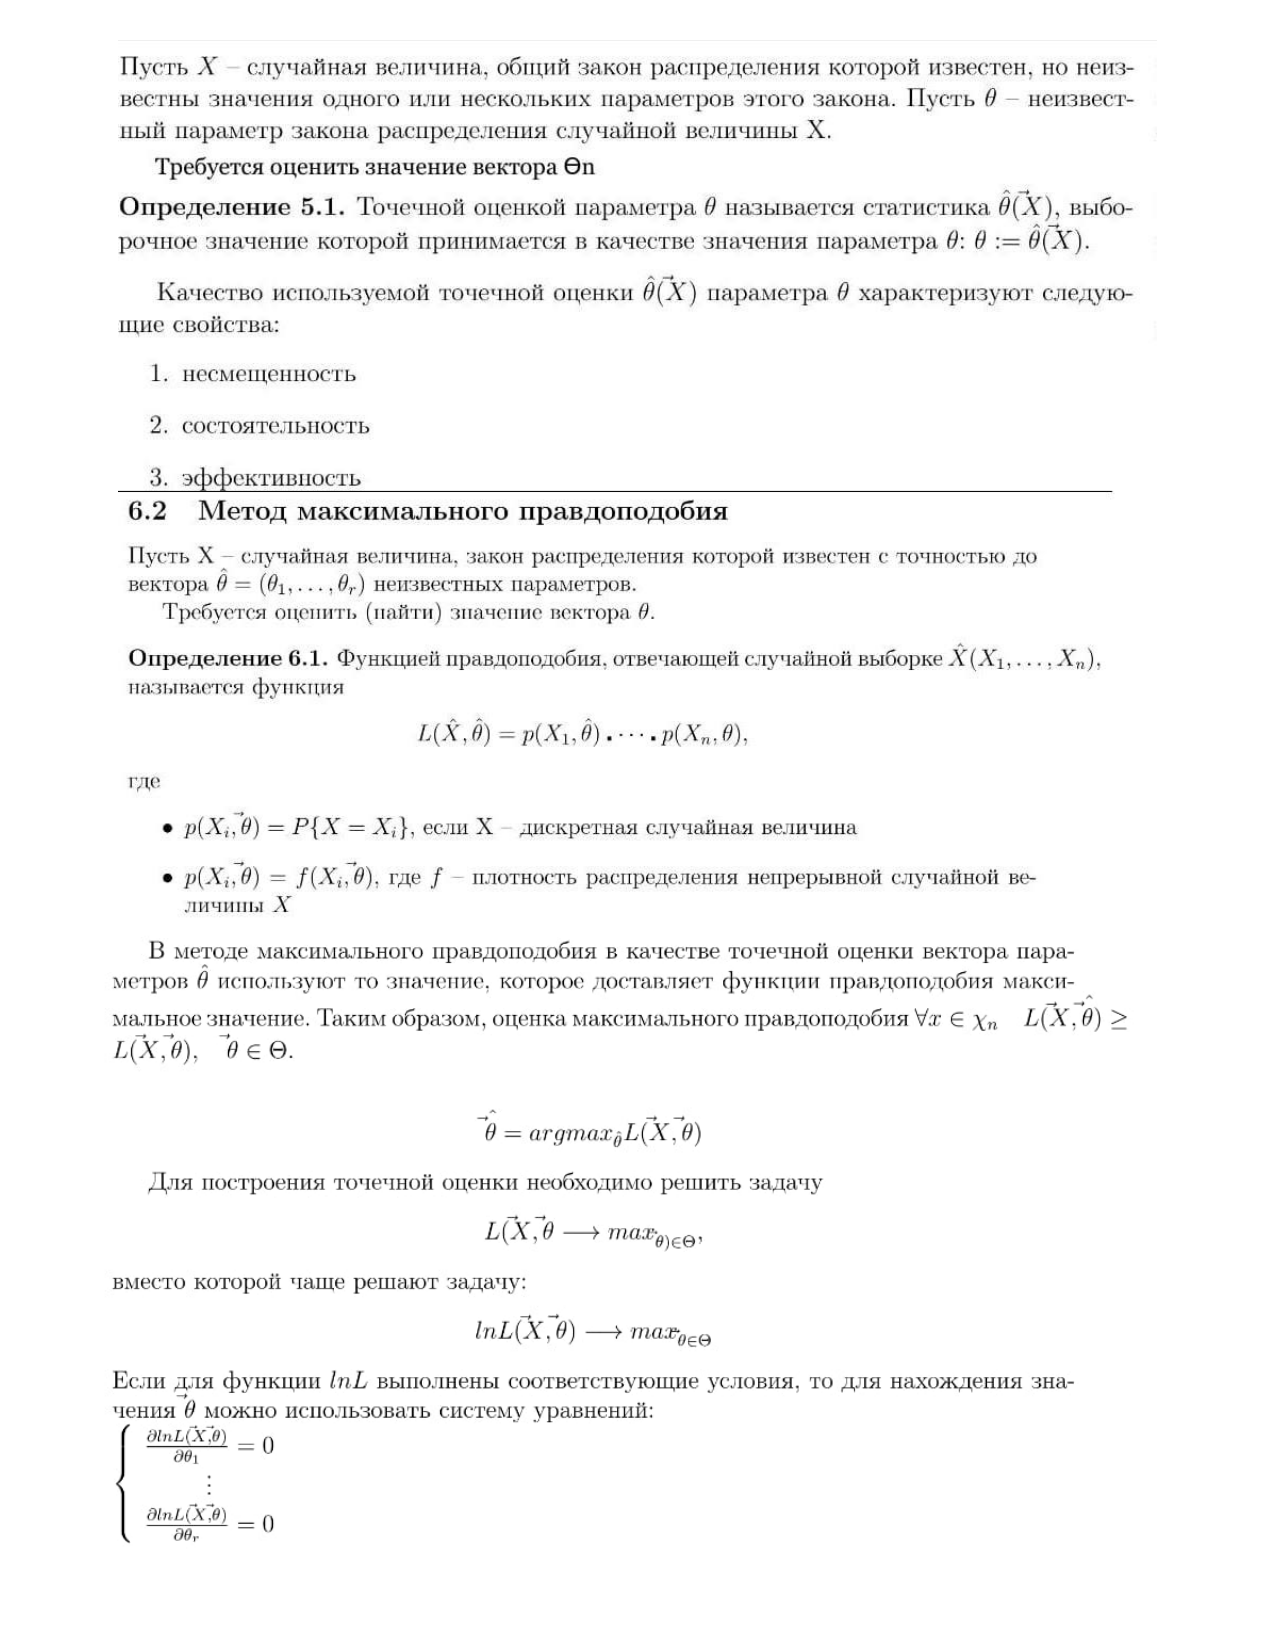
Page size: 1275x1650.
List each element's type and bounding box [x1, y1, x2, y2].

picture [96, 40, 1157, 1569]
